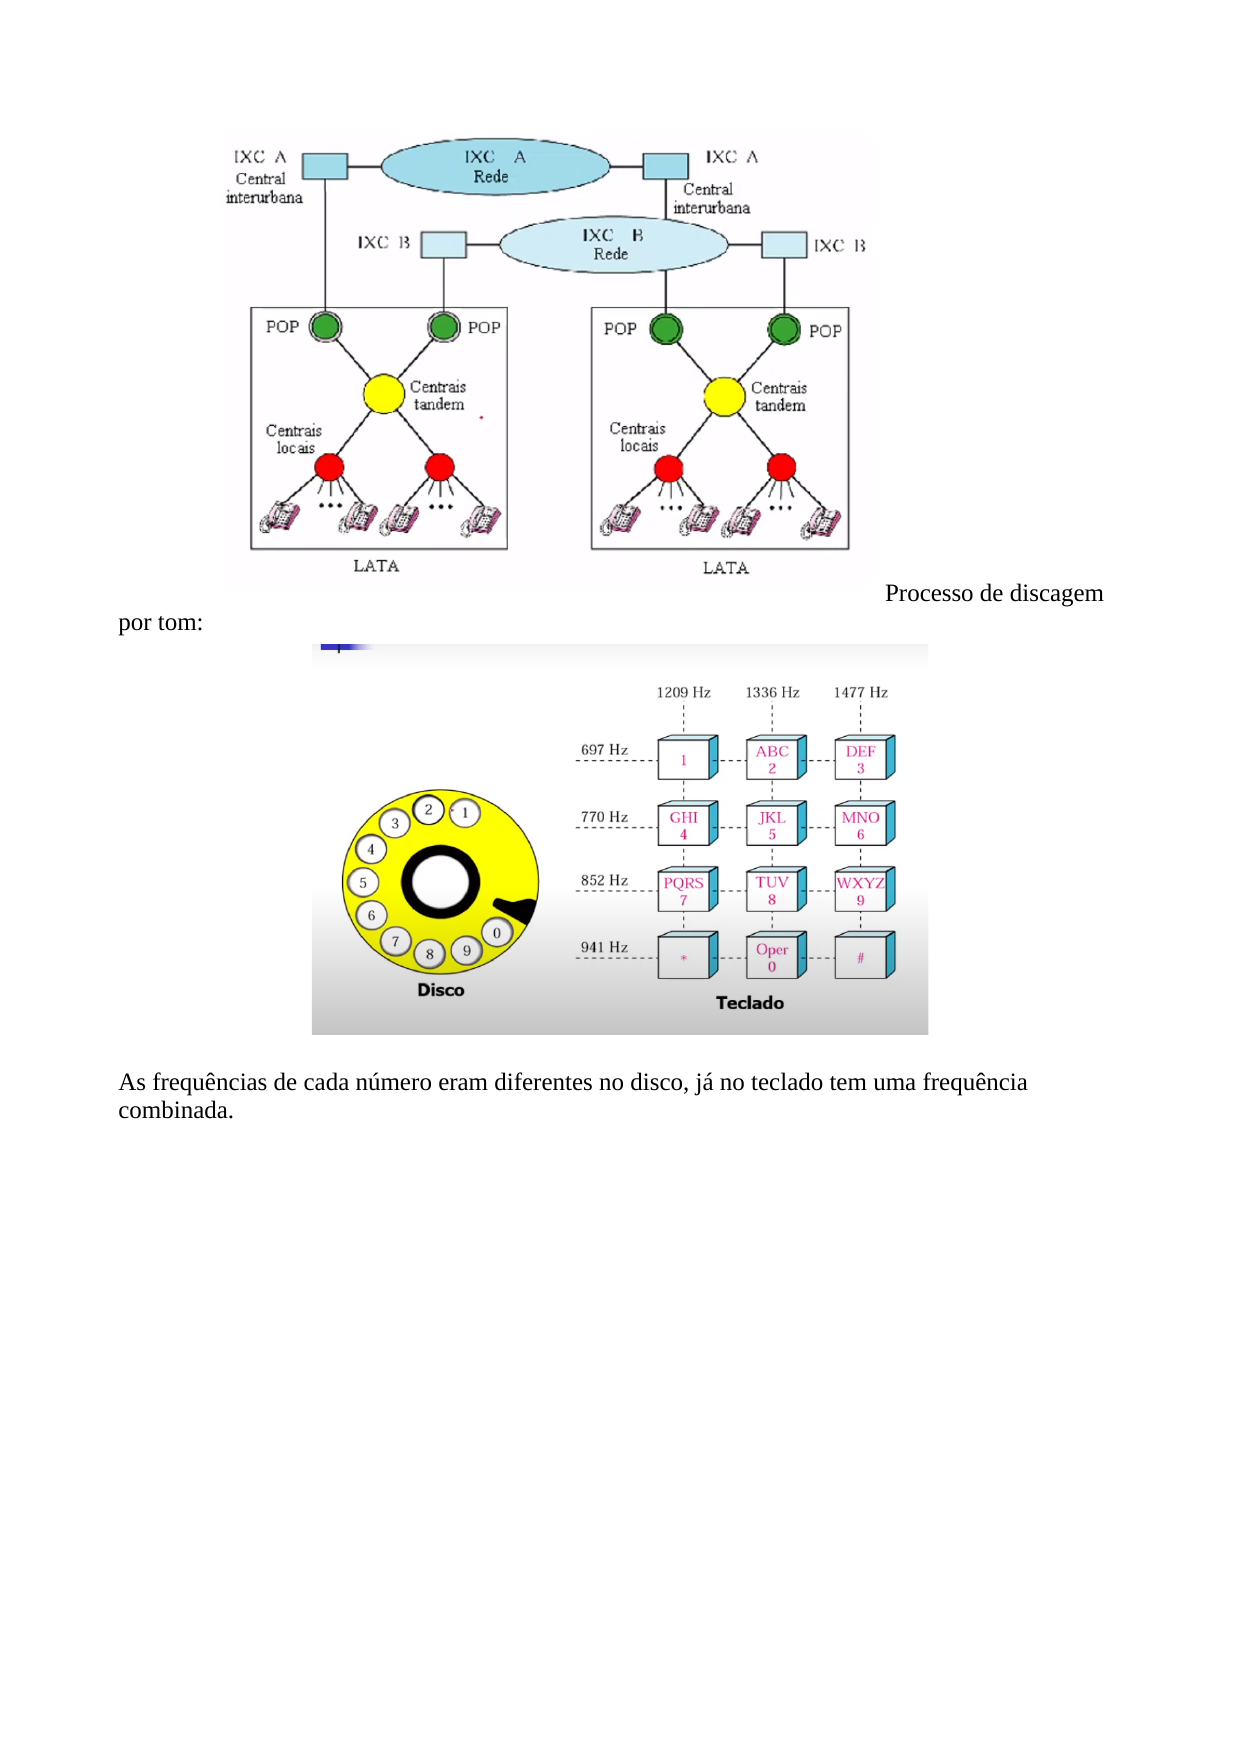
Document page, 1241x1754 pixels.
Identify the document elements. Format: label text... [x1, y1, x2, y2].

picture [311, 644, 929, 1035]
text As frequências de cada número eram diferentes no disco, já no teclado tem uma frequência combinada. [118, 1067, 1122, 1124]
picture [220, 134, 885, 586]
text Processo de discagem por tom: [118, 578, 1122, 636]
